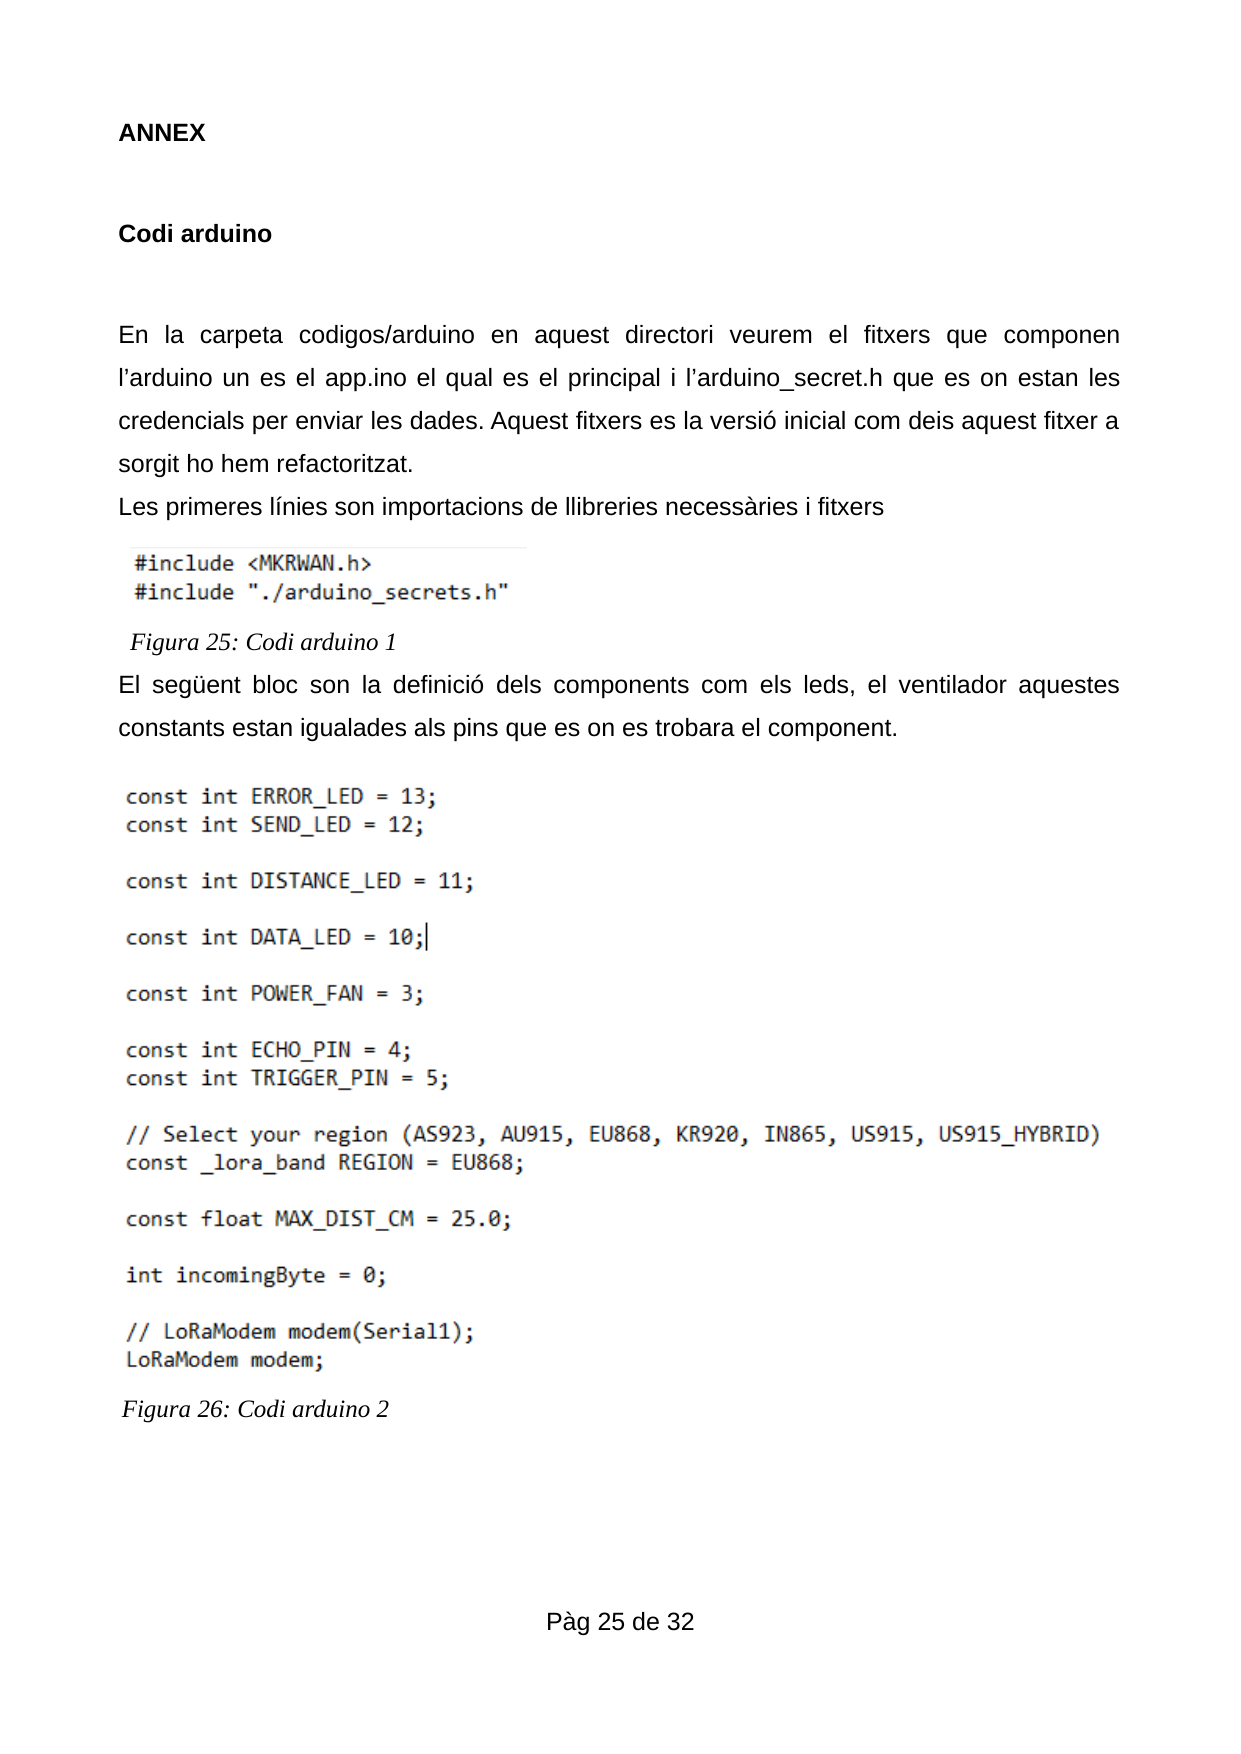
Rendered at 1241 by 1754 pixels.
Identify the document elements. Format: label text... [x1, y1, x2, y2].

subtitle Codi arduino [118, 219, 1122, 248]
text Les primeres línies son importacions de llibreries necessàries i fitxers [118, 492, 1122, 521]
text En la carpeta codigos/arduino en aquest directori veurem el fitxers que componen l’arduino un es el app.ino el qual es el principal i l’arduino_secret.h que es on estan les credencials per enviar les dades. Aquest fitxers es la versió inicial com deis aquest fitxer a sorgit ho hem refactoritzat. [118, 320, 1122, 478]
picture [121, 768, 1119, 1389]
picture [130, 547, 527, 622]
text Figura 25: Codi arduino 1 [130, 622, 527, 656]
text El següent bloc son la definició dels components com els leds, el ventilador aquestes constants estan igualades als pins que es on es trobara el component. [118, 535, 1122, 742]
text Figura 26: Codi arduino 2 [122, 1389, 1118, 1423]
subtitle ANNEX [118, 118, 1122, 147]
